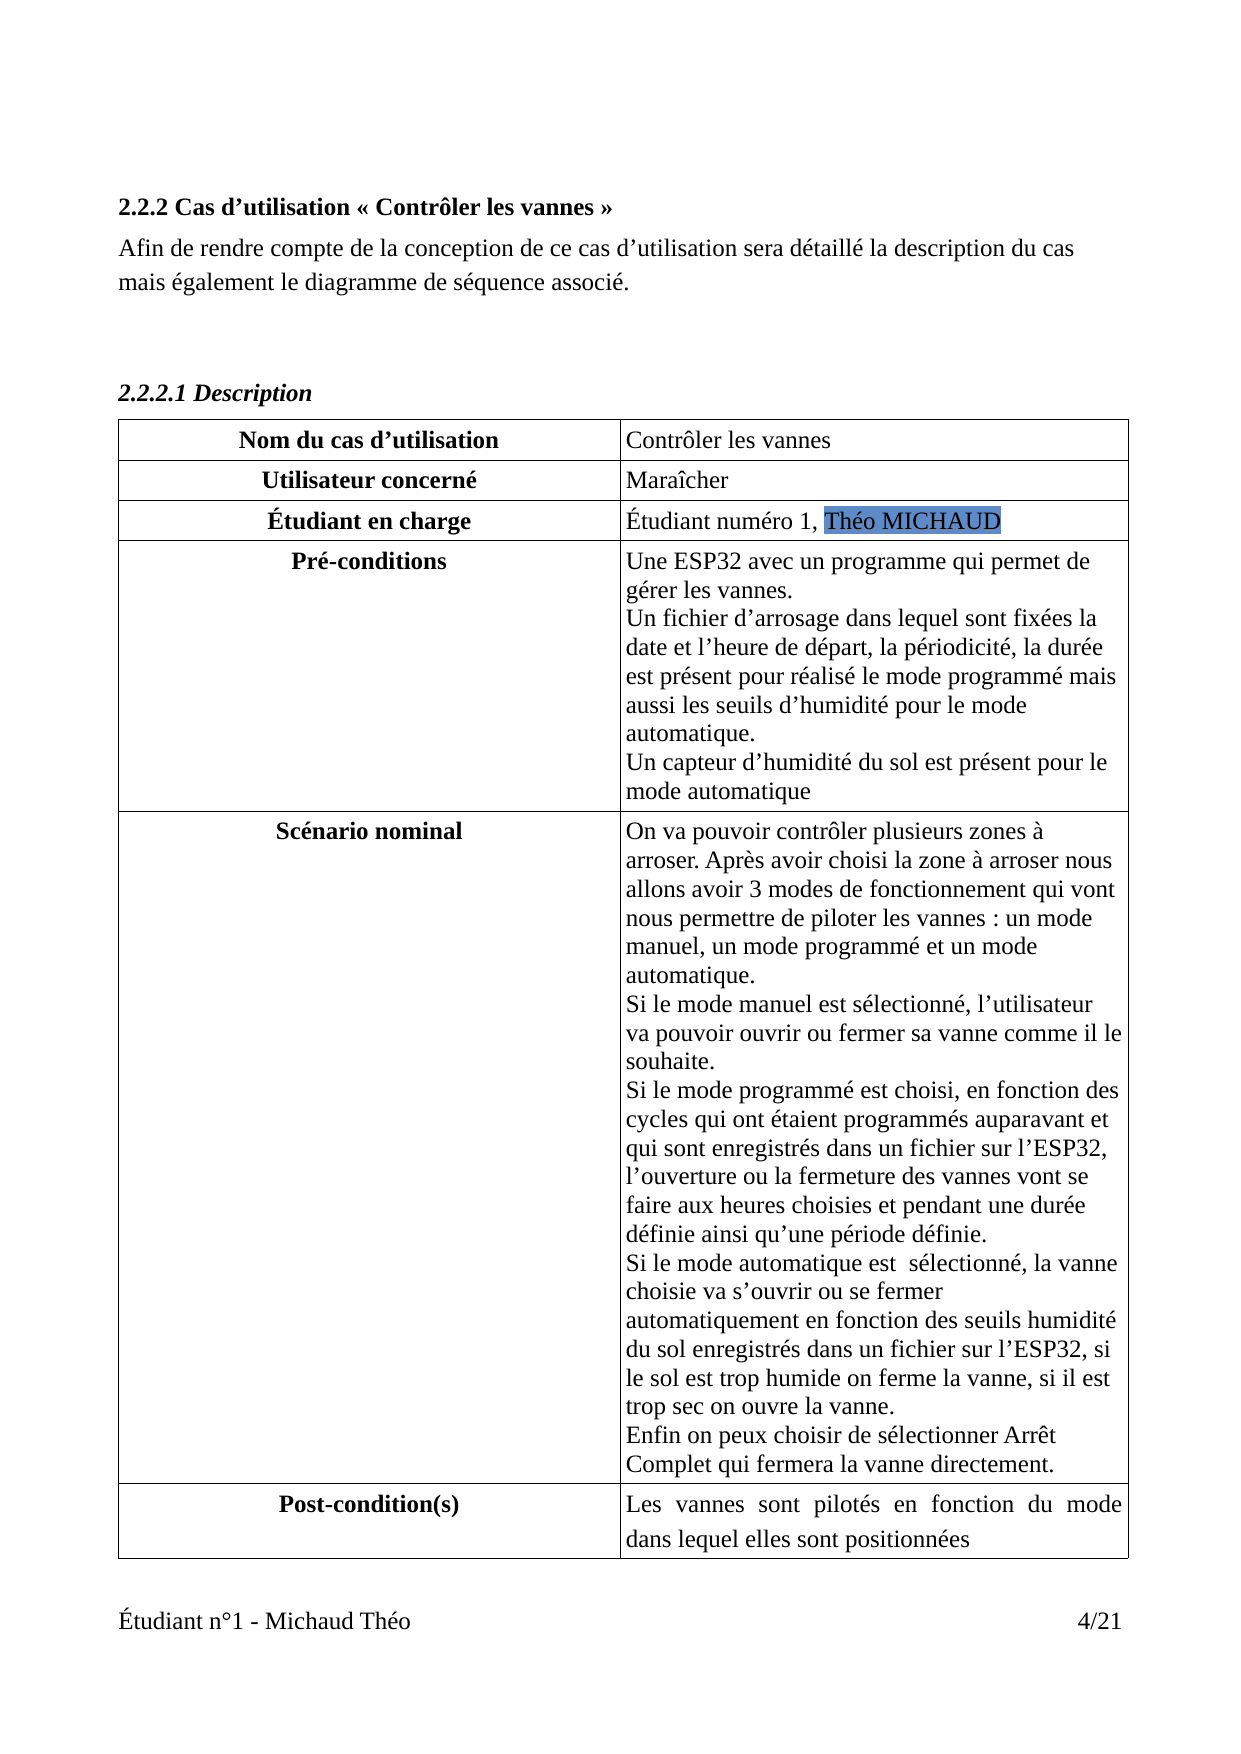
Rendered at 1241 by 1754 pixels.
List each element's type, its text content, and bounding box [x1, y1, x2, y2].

table_header Nom du cas d’utilisation [119, 420, 620, 459]
table_cell Les vannes sont pilotés en fonction du mode dans lequel elles sont positionnées [621, 1484, 1128, 1558]
table_cell Une ESP32 avec un programme qui permet de gérer les vannes. Un fichier d’arrosage dans lequel sont fixées la date et l’heure de départ, la périodicité, la durée est présent pour réalisé le mode programmé mais aussi les seuils d’humidité pour le mode automatique. Un capteur d’humidité du sol est présent pour le mode automatique [621, 541, 1128, 811]
table_header Contrôler les vannes [621, 420, 1128, 459]
table_cell Scénario nominal [119, 812, 620, 1483]
table_cell Utilisateur concerné [119, 461, 620, 500]
table_cell Pré-conditions [119, 541, 620, 811]
subtitle 2.2.2.1 Description [118, 378, 1122, 407]
table_cell On va pouvoir contrôler plusieurs zones à arroser. Après avoir choisi la zone à arroser nous allons avoir 3 modes de fonctionnement qui vont nous permettre de piloter les vannes : un mode manuel, un mode programmé et un mode automatique. Si le mode manuel est sélectionné, l’utilisateur va pouvoir ouvrir ou fermer sa vanne comme il le souhaite. Si le mode programmé est choisi, en fonction des cycles qui ont étaient programmés auparavant et qui sont enregistrés dans un fichier sur l’ESP32, l’ouverture ou la fermeture des vannes vont se faire aux heures choisies et pendant une durée définie ainsi qu’une période définie. Si le mode automatique est sélectionné, la vanne choisie va s’ouvrir ou se fermer automatiquement en fonction des seuils humidité du sol enregistrés dans un fichier sur l’ESP32, si le sol est trop humide on ferme la vanne, si il est trop sec on ouvre la vanne. Enfin on peux choisir de sélectionner Arrêt Complet qui fermera la vanne directement. [621, 812, 1128, 1483]
table_cell Post-condition(s) [119, 1484, 620, 1558]
table_cell Maraîcher [621, 461, 1128, 500]
subtitle 2.2.2 Cas d’utilisation « Contrôler les vannes » [118, 192, 1122, 220]
text Afin de rendre compte de la conception de ce cas d’utilisation sera détaillé la description du cas mais également le diagramme de séquence associé. [118, 233, 1122, 296]
table_cell Étudiant numéro 1, Théo MICHAUD [621, 501, 1128, 540]
table_cell Étudiant en charge [119, 501, 620, 540]
